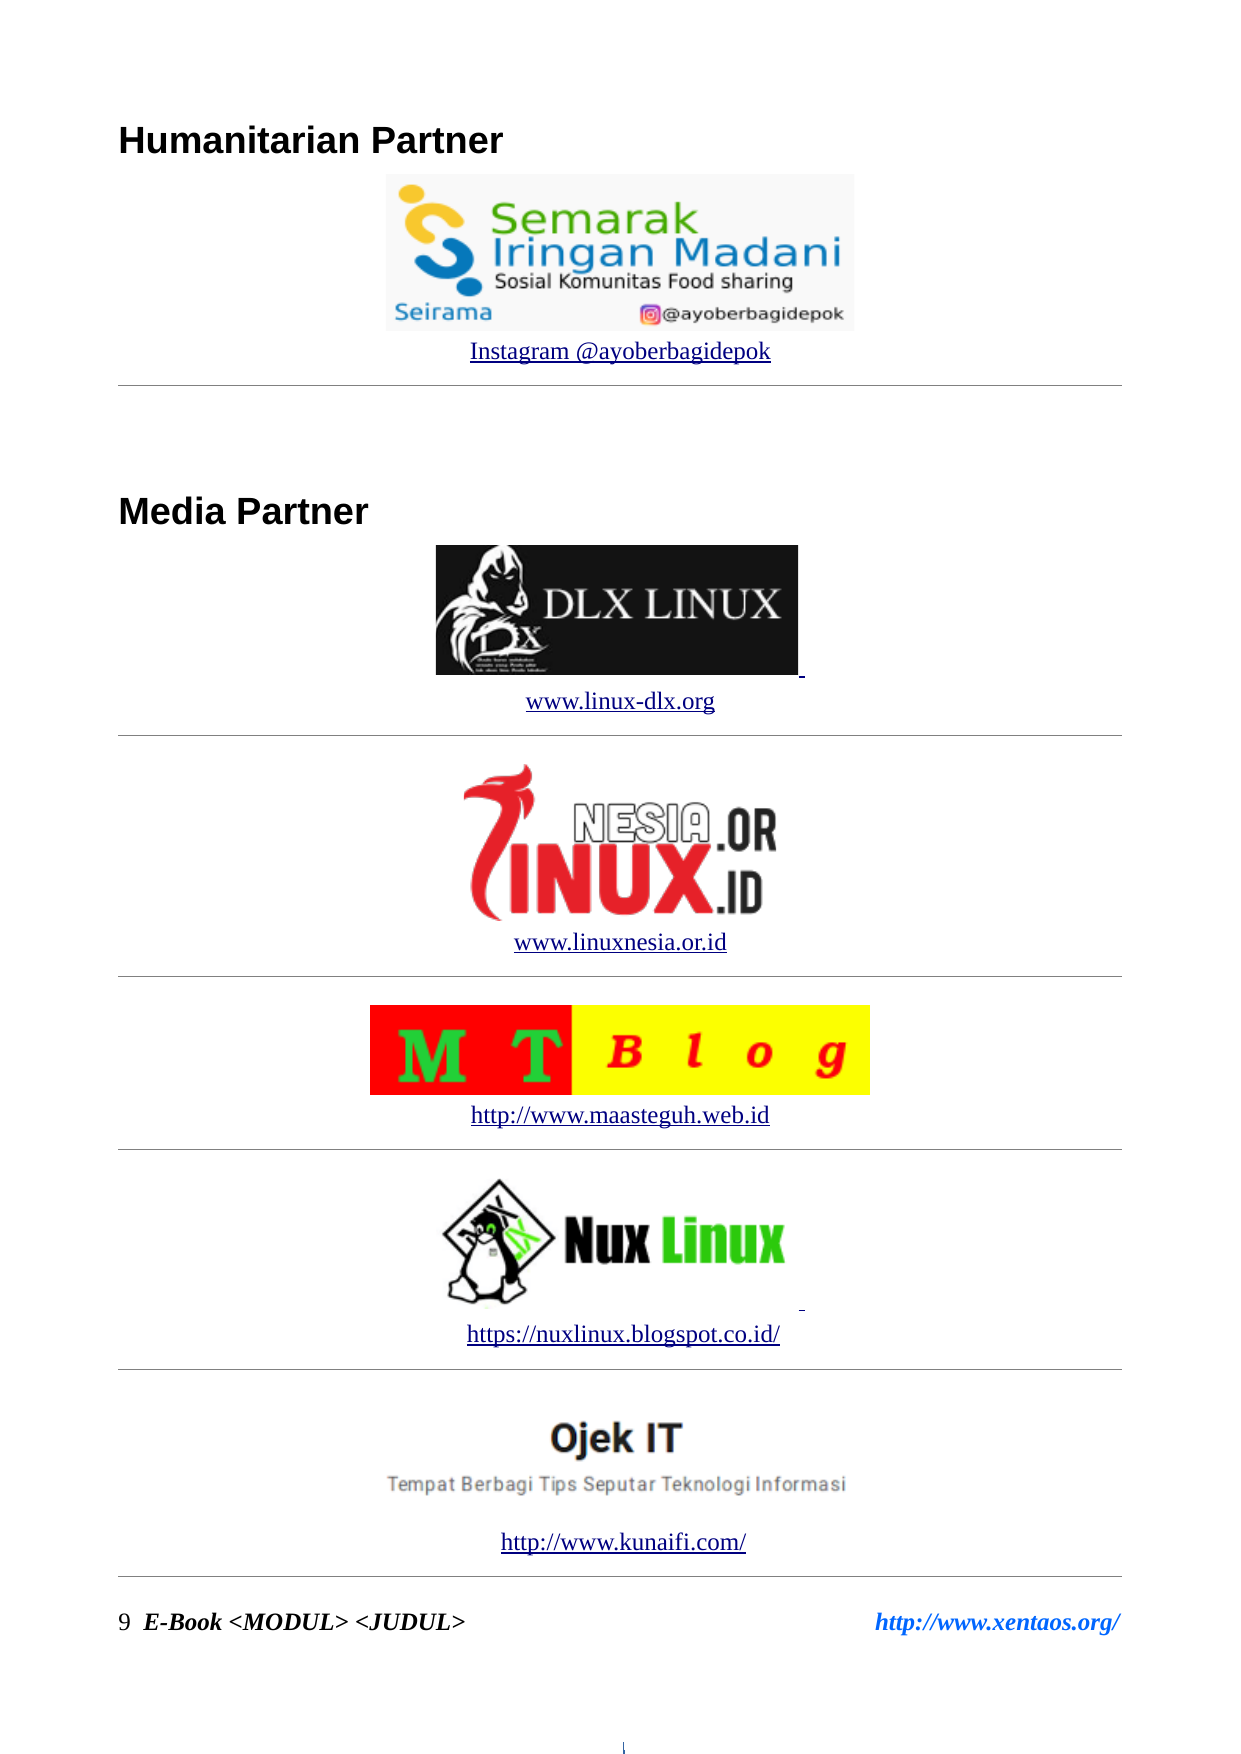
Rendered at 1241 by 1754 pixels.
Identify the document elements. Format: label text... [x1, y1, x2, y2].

text http://www.maasteguh.web.id [118, 1100, 1122, 1129]
picture [435, 1178, 799, 1309]
text www.linux-dlx.org [118, 686, 1122, 715]
picture [370, 1398, 870, 1522]
picture [463, 764, 777, 921]
subtitle Media Partner [118, 489, 1122, 533]
text http://www.kunaifi.com/ [118, 1527, 1122, 1556]
text Instagram @ayoberbagidepok [118, 336, 1122, 365]
text www.linuxnesia.or.id [118, 927, 1122, 955]
picture [370, 1005, 870, 1095]
text https://nuxlinux.blogspot.co.id/ [118, 1319, 1122, 1348]
subtitle Humanitarian Partner [118, 118, 1122, 162]
picture [385, 174, 855, 331]
picture [435, 545, 799, 675]
